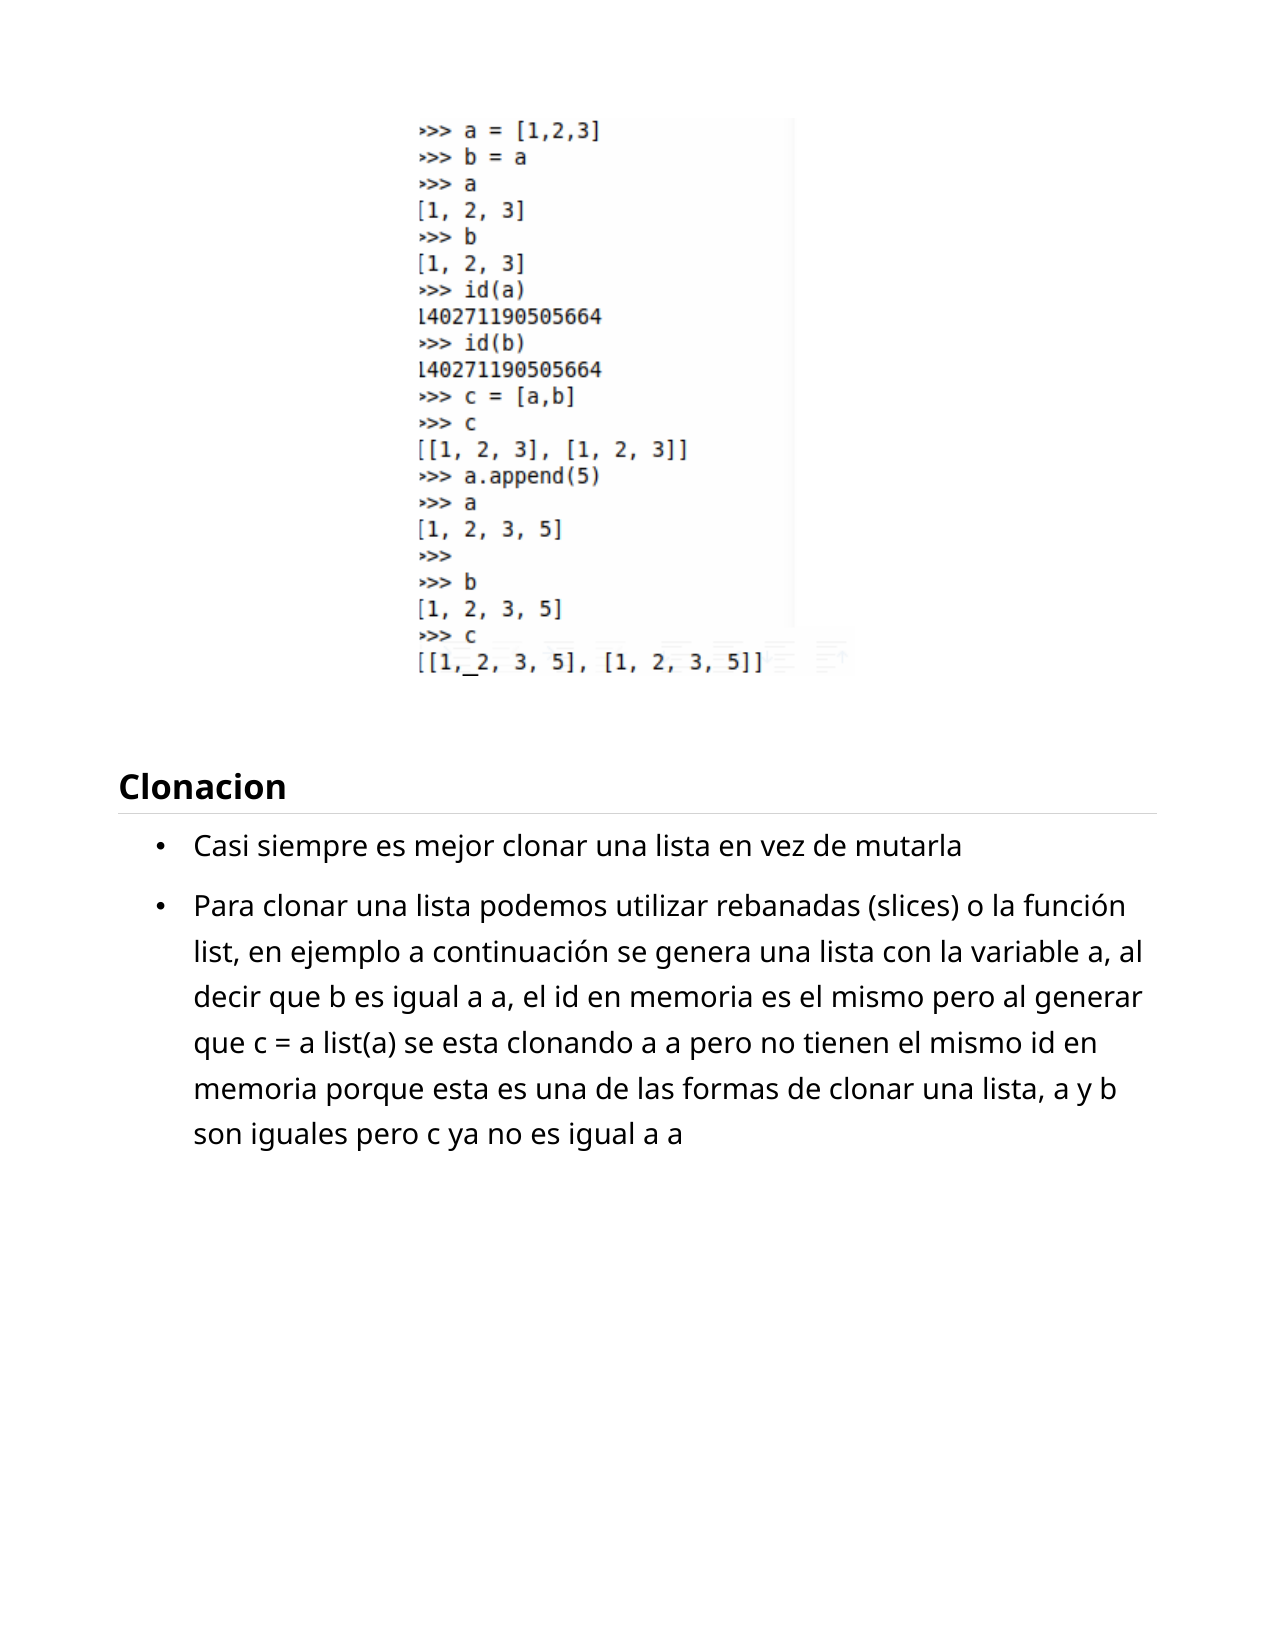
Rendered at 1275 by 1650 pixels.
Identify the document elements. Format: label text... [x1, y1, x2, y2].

list Para clonar una lista podemos utilizar rebanadas (slices) o la función list, en ejemplo a continuación se genera una lista con la variable a, al decir que b es igual a a, el id en memoria es el mismo pero al generar que c = a list(a) se esta clonando a a pero no tienen el mismo id en memoria porque esta es una de las formas de clonar una lista, a y b son iguales pero c ya no es igual a a [156, 886, 1157, 1153]
subtitle Clonacion [118, 763, 1157, 813]
list Casi siempre es mejor clonar una lista en vez de mutarla [156, 825, 1157, 865]
picture [419, 118, 856, 676]
